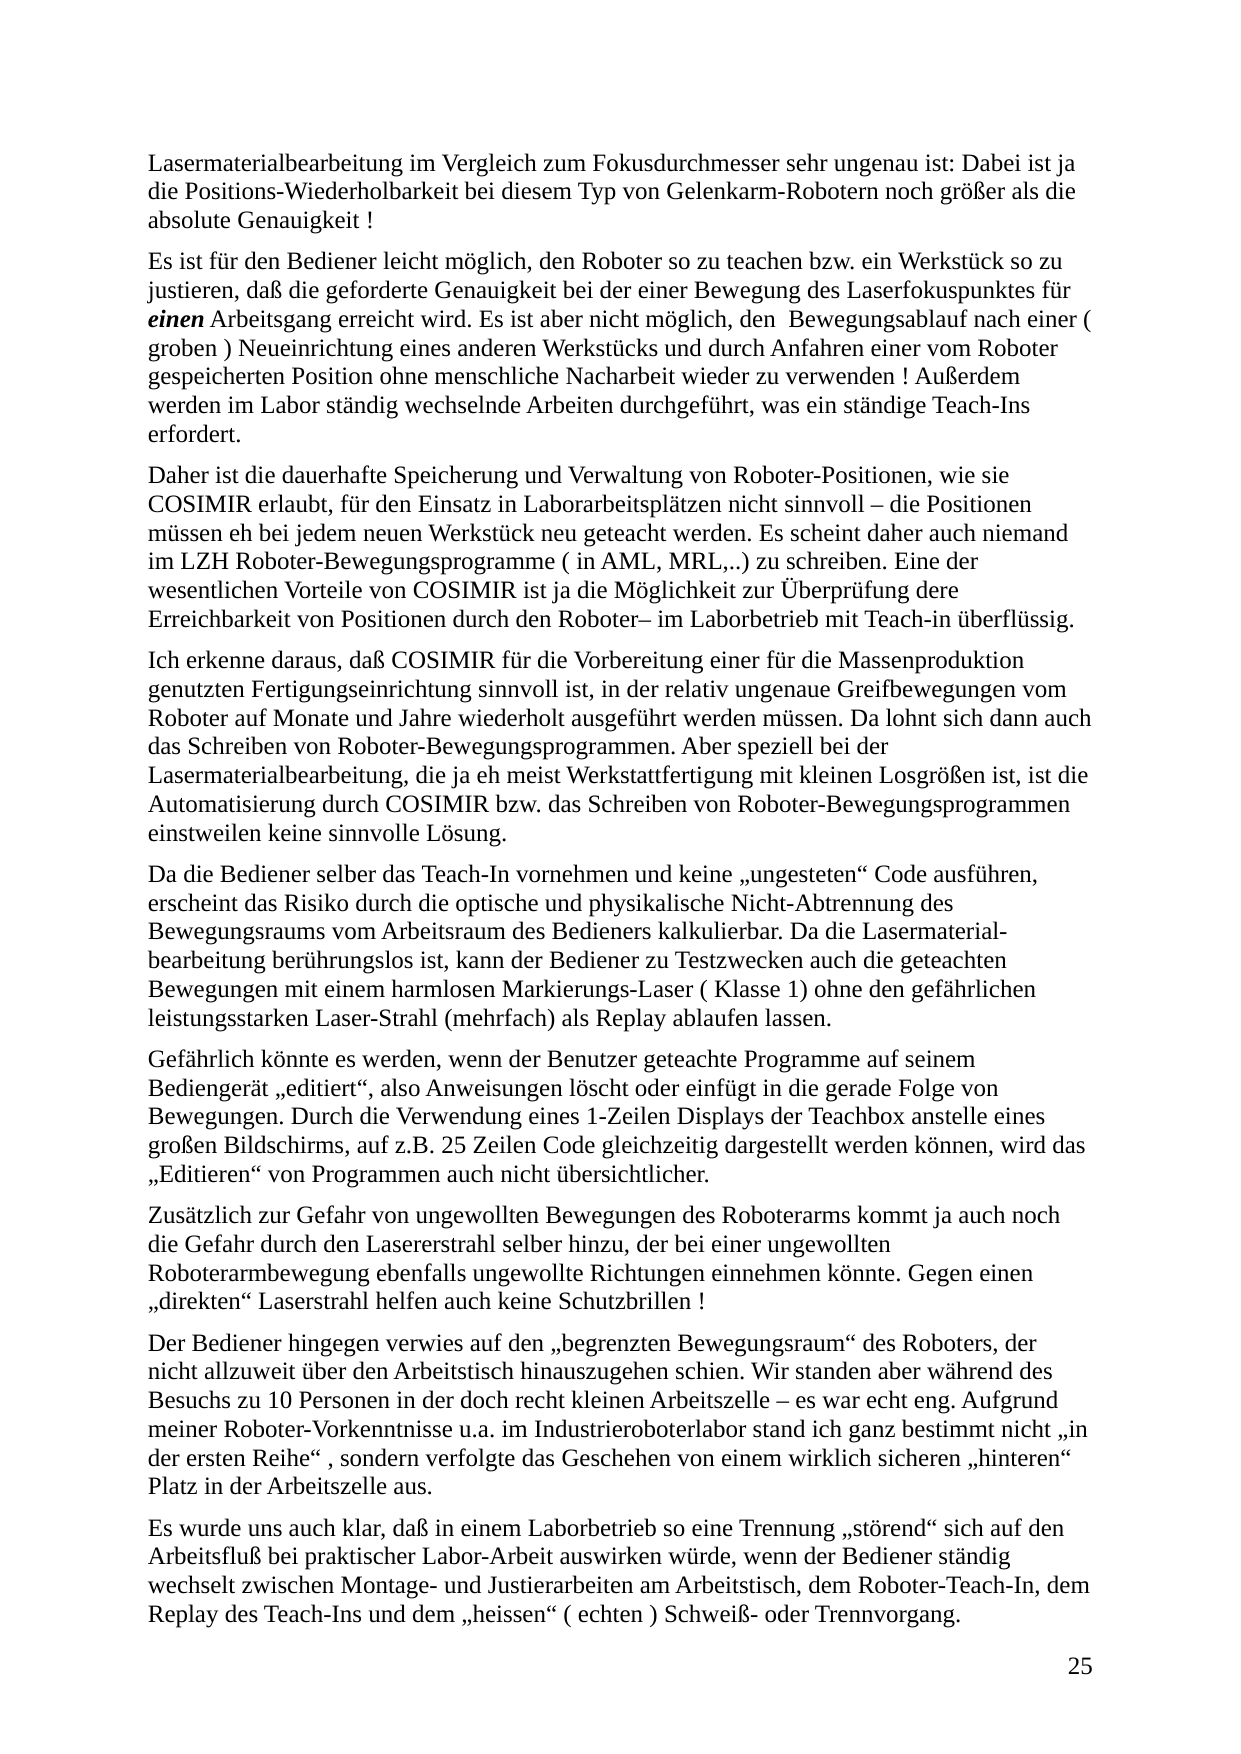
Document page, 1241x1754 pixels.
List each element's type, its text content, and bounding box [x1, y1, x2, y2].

text Lasermaterialbearbeitung im Vergleich zum Fokusdurchmesser sehr ungenau ist: Dabei ist ja die Positions-Wiederholbarkeit bei diesem Typ von Gelenkarm-Robotern noch größer als die absolute Genauigkeit ! [148, 148, 1093, 234]
text Da die Bediener selber das Teach-In vornehmen und keine „ungesteten“ Code ausführen, erscheint das Risiko durch die optische und physikalische Nicht-Abtrennung des Bewegungsraums vom Arbeitsraum des Bedieners kalkulierbar. Da die Lasermaterial-bearbeitung berührungslos ist, kann der Bediener zu Testzwecken auch die geteachten Bewegungen mit einem harmlosen Markierungs-Laser ( Klasse 1) ohne den gefährlichen leistungsstarken Laser-Strahl (mehrfach) als Replay ablaufen lassen. [148, 859, 1093, 1031]
text Es ist für den Bediener leicht möglich, den Roboter so zu teachen bzw. ein Werkstück so zu justieren, daß die geforderte Genauigkeit bei der einer Bewegung des Laserfokuspunktes für einen Arbeitsgang erreicht wird. Es ist aber nicht möglich, den Bewegungsablauf nach einer ( groben ) Neueinrichtung eines anderen Werkstücks und durch Anfahren einer vom Roboter gespeicherten Position ohne menschliche Nacharbeit wieder zu verwenden ! Außerdem werden im Labor ständig wechselnde Arbeiten durchgeführt, was ein ständige Teach-Ins erfordert. [148, 246, 1093, 448]
text Daher ist die dauerhafte Speicherung und Verwaltung von Roboter-Positionen, wie sie COSIMIR erlaubt, für den Einsatz in Laborarbeitsplätzen nicht sinnvoll – die Positionen müssen eh bei jedem neuen Werkstück neu geteacht werden. Es scheint daher auch niemand im LZH Roboter-Bewegungsprogramme ( in AML, MRL,..) zu schreiben. Eine der wesentlichen Vorteile von COSIMIR ist ja die Möglichkeit zur Überprüfung dere Erreichbarkeit von Positionen durch den Roboter– im Laborbetrieb mit Teach-in überflüssig. [148, 460, 1093, 633]
text Gefährlich könnte es werden, wenn der Benutzer geteachte Programme auf seinem Bediengerät „editiert“, also Anweisungen löscht oder einfügt in die gerade Folge von Bewegungen. Durch die Verwendung eines 1-Zeilen Displays der Teachbox anstelle eines großen Bildschirms, auf z.B. 25 Zeilen Code gleichzeitig dargestellt werden können, wird das „Editieren“ von Programmen auch nicht übersichtlicher. [148, 1044, 1093, 1188]
text Es wurde uns auch klar, daß in einem Laborbetrieb so eine Trennung „störend“ sich auf den Arbeitsfluß bei praktischer Labor-Arbeit auswirken würde, wenn der Bediener ständig wechselt zwischen Montage- und Justierarbeiten am Arbeitstisch, dem Roboter-Teach-In, dem Replay des Teach-Ins und dem „heissen“ ( echten ) Schweiß- oder Trennvorgang. [148, 1513, 1093, 1628]
text Zusätzlich zur Gefahr von ungewollten Bewegungen des Roboterarms kommt ja auch noch die Gefahr durch den Lasererstrahl selber hinzu, der bei einer ungewollten Roboterarmbewegung ebenfalls ungewollte Richtungen einnehmen könnte. Gegen einen „direkten“ Laserstrahl helfen auch keine Schutzbrillen ! [148, 1200, 1093, 1315]
text Ich erkenne daraus, daß COSIMIR für die Vorbereitung einer für die Massenproduktion genutzten Fertigungseinrichtung sinnvoll ist, in der relativ ungenaue Greifbewegungen vom Roboter auf Monate und Jahre wiederholt ausgeführt werden müssen. Da lohnt sich dann auch das Schreiben von Roboter-Bewegungsprogrammen. Aber speziell bei der Lasermaterialbearbeitung, die ja eh meist Werkstattfertigung mit kleinen Losgrößen ist, ist die Automatisierung durch COSIMIR bzw. das Schreiben von Roboter-Bewegungsprogrammen einstweilen keine sinnvolle Lösung. [148, 645, 1093, 846]
text Der Bediener hingegen verwies auf den „begrenzten Bewegungsraum“ des Roboters, der nicht allzuweit über den Arbeitstisch hinauszugehen schien. Wir standen aber während des Besuchs zu 10 Personen in der doch recht kleinen Arbeitszelle – es war echt eng. Aufgrund meiner Roboter-Vorkenntnisse u.a. im Industrieroboterlabor stand ich ganz bestimmt nicht „in der ersten Reihe“ , sondern verfolgte das Geschehen von einem wirklich sicheren „hinteren“ Platz in der Arbeitszelle aus. [148, 1328, 1093, 1500]
